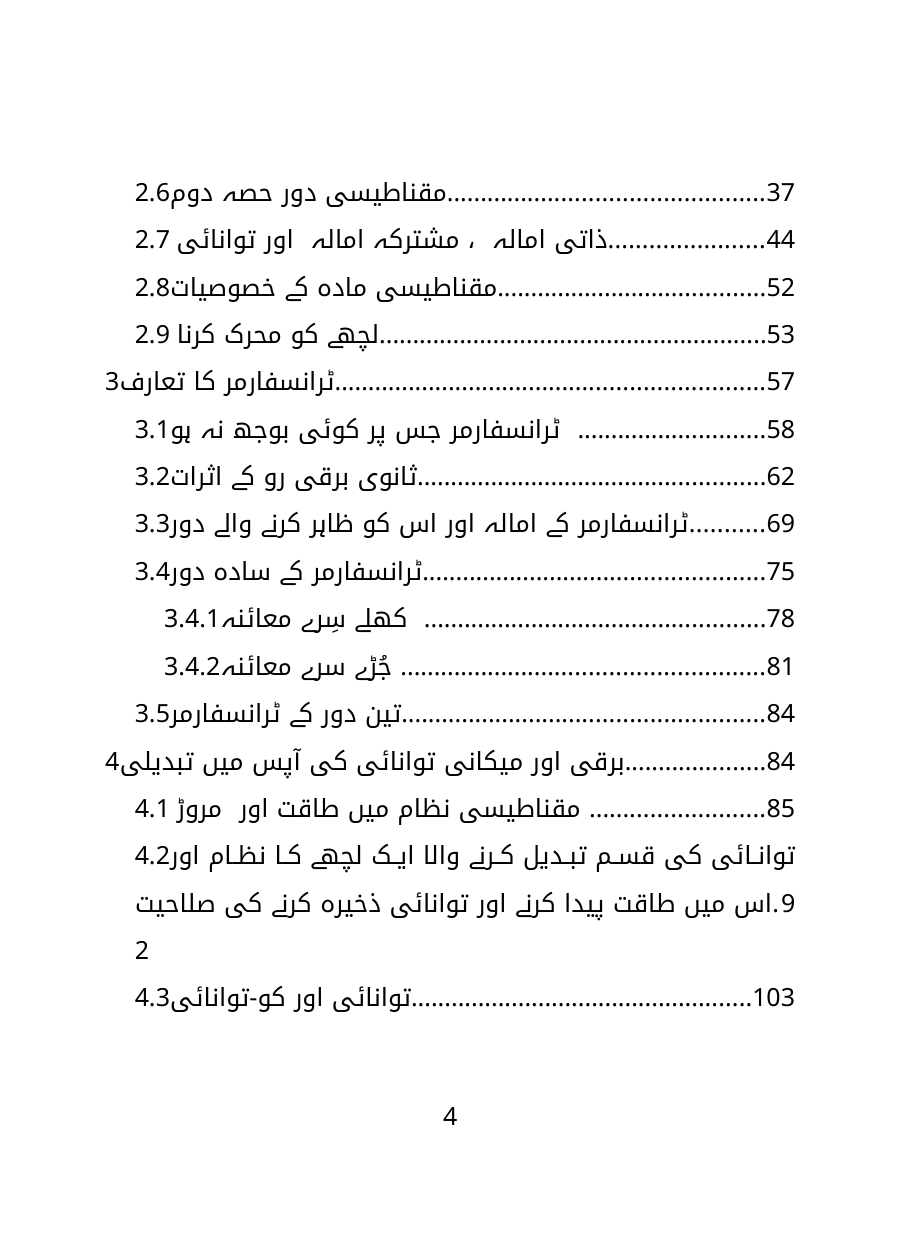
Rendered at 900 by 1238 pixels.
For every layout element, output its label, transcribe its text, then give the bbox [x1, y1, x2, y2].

text 3.2ثانوی برقی رو کے اثرات 62 [134, 453, 795, 501]
text 3.5تین دور کے ٹرانسفارمر 84 [134, 690, 795, 738]
text 4.1 مقناطیسی نظام میں طاقت اور مروڑ 85 [134, 785, 795, 833]
text 4.2توانائی کی قسم تبدیل کرنے والا ایک لچھے کا نظام اور اس میں طاقت پیدا کرنے اور توانائی ذخیرہ کرنے کی صلاحیت 92 [134, 833, 795, 975]
text 3.4.2جُڑے سرے معائنہ 81 [164, 643, 795, 690]
text 3.1ٹرانسفارمر جس پر کوئی بوجھ نہ ہو 58 [134, 406, 795, 453]
text 3.4.1کھلے سِرے معائنہ 78 [164, 596, 795, 643]
text 3.4ٹرانسفارمر کے سادہ دور 75 [134, 548, 795, 596]
text 3.3ٹرانسفارمر کے امالہ اور اس کو ظاہر کرنے والے دور 69 [134, 501, 795, 548]
text 4.3توانائی اور کو-توانائی 103 [134, 975, 795, 1022]
text 3ٹرانسفارمر کا تعارف 57 [105, 359, 795, 406]
text 2.9 لچھے کو محرک کرنا 53 [134, 311, 795, 359]
text 2.6مقناطیسی دور حصہ دوم 37 [134, 169, 795, 216]
text 4برقی اور میکانی توانائی کی آپس میں تبدیلی 84 [105, 738, 795, 785]
text 2.7 ذاتی امالہ ، مشترکہ امالہ اور توانائی 44 [134, 216, 795, 264]
text 2.8مقناطیسی مادہ کے خصوصیات 52 [134, 264, 795, 311]
